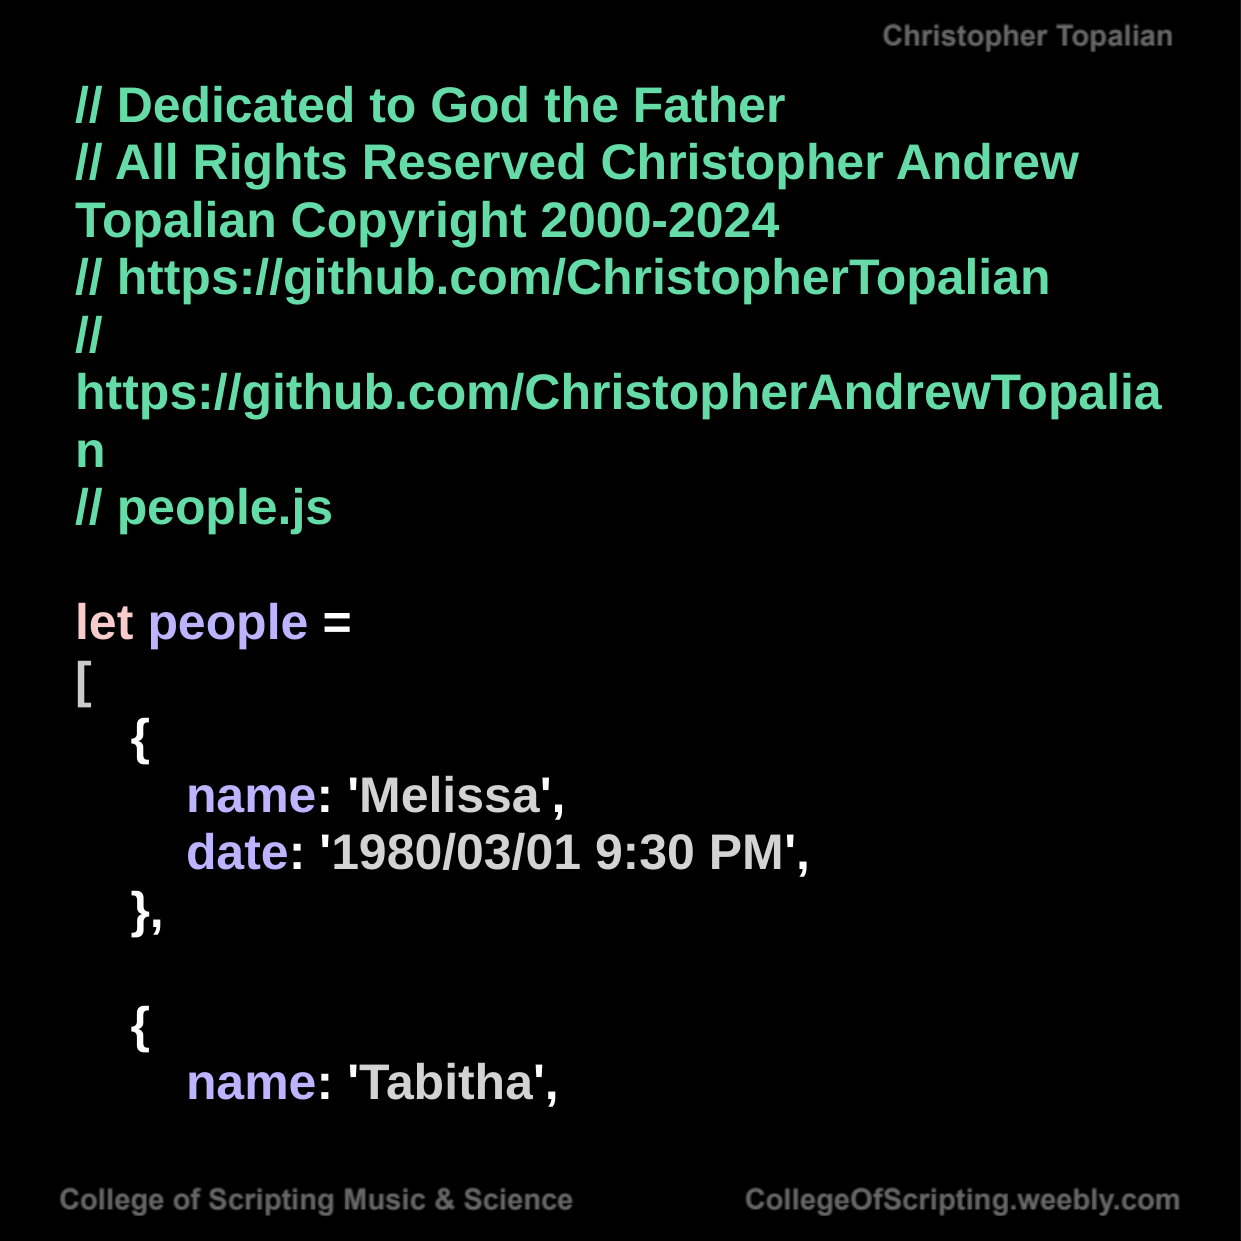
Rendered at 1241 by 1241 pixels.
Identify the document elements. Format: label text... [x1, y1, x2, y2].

text // https://github.com/ChristopherTopalian [75, 247, 1166, 305]
text name: 'Tabitha', [75, 1052, 1166, 1110]
text name: 'Melissa', [75, 765, 1166, 822]
text // people.js [75, 477, 1166, 535]
text // https://github.com/ChristopherAndrewTopalian [75, 305, 1166, 477]
text let people = [75, 592, 1166, 650]
text date: '1980/03/01 9:30 PM', [75, 822, 1166, 880]
text // All Rights Reserved Christopher Andrew Topalian Copyright 2000-2024 [75, 132, 1166, 247]
text { [75, 707, 1166, 765]
text }, [75, 880, 1166, 937]
text [ [75, 650, 1166, 707]
text // Dedicated to God the Father [75, 75, 1166, 132]
text { [75, 995, 1166, 1052]
